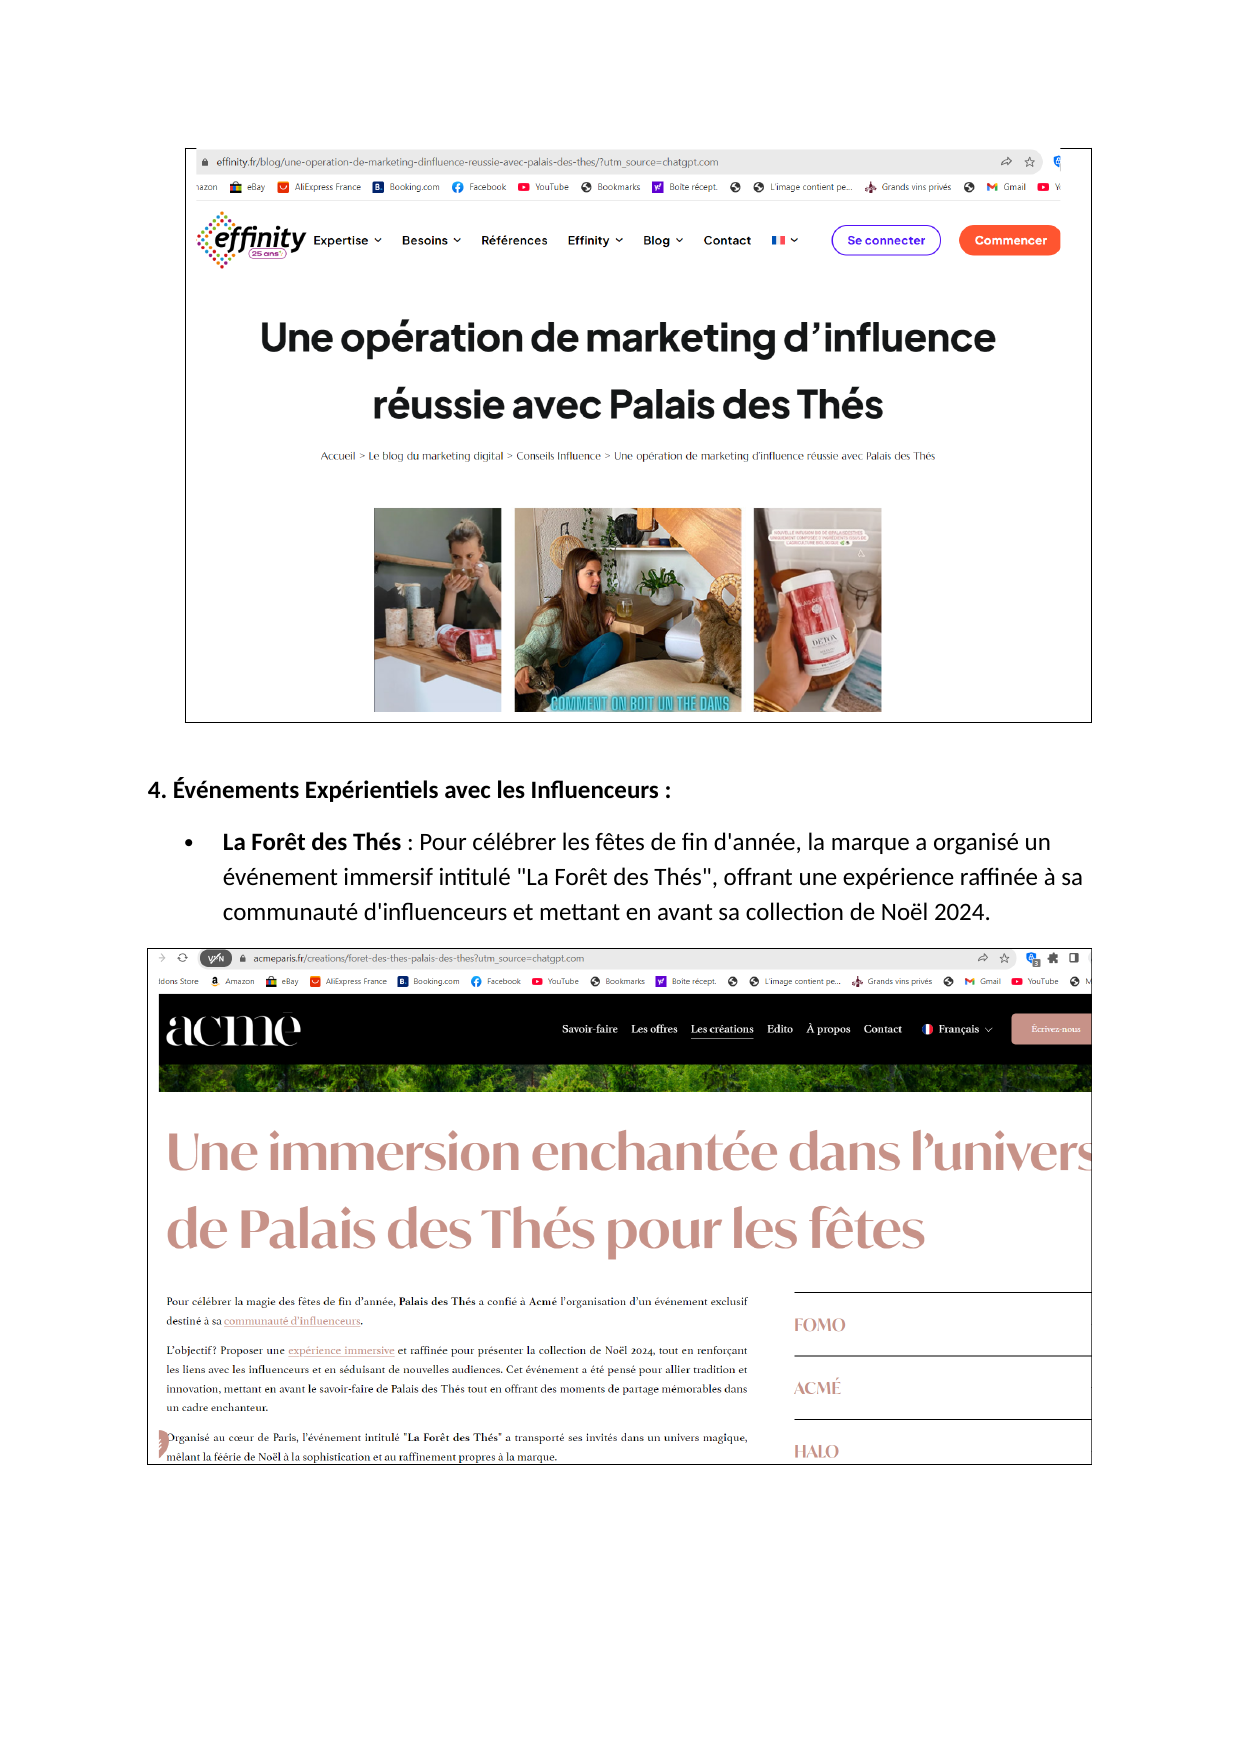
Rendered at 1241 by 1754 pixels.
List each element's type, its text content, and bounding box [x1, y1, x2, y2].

table_header [148, 949, 158, 1464]
table_header [186, 149, 1091, 722]
list La Forêt des Thés : Pour célébrer les fêtes de fin d'année, la marque a organisé un événement immersif intitulé "La Forêt des Thés", offrant une expérience raffinée à sa communauté d'influenceurs et mettant en avant sa collection de Noël 2024. [185, 826, 1093, 927]
text 4. Événements Expérientiels avec les Influenceurs : [148, 775, 1093, 805]
